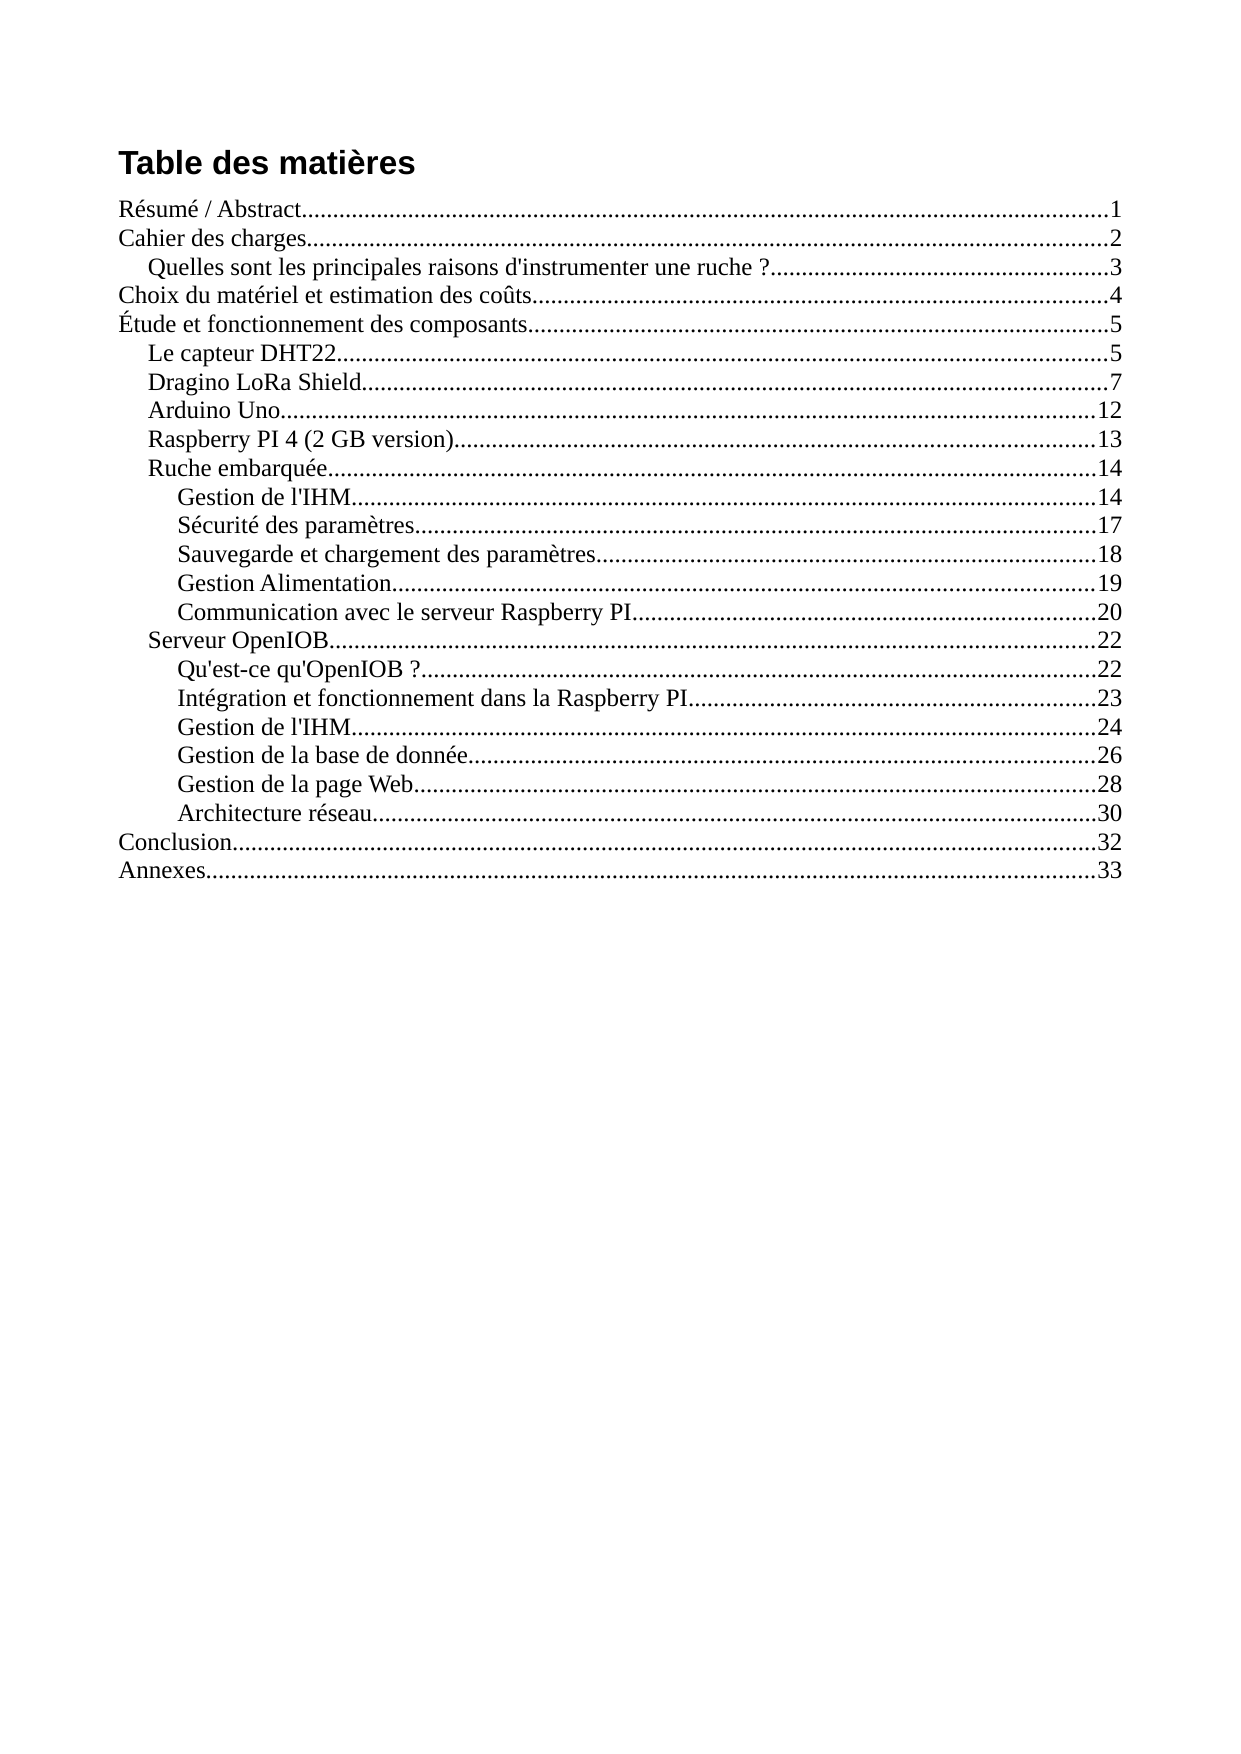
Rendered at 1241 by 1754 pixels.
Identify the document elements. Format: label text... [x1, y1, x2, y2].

text Architecture réseau 30 [177, 798, 1122, 827]
text Gestion de l'IHM 14 [177, 482, 1122, 510]
text Étude et fonctionnement des composants 5 [118, 309, 1122, 338]
text Intégration et fonctionnement dans la Raspberry PI 23 [177, 683, 1122, 712]
text Dragino LoRa Shield 7 [148, 367, 1122, 395]
text Gestion de la base de donnée 26 [177, 740, 1122, 769]
text Serveur OpenIOB 22 [148, 625, 1122, 654]
text Sécurité des paramètres 17 [177, 510, 1122, 539]
text Gestion de la page Web 28 [177, 769, 1122, 798]
text Le capteur DHT22 5 [148, 338, 1122, 367]
text Annexes 33 [118, 855, 1122, 884]
text Résumé / Abstract 1 [118, 194, 1122, 223]
text Choix du matériel et estimation des coûts 4 [118, 280, 1122, 309]
text Conclusion 32 [118, 827, 1122, 855]
text Quelles sont les principales raisons d'instrumenter une ruche ? 3 [148, 252, 1122, 280]
text Sauvegarde et chargement des paramètres 18 [177, 539, 1122, 568]
text Gestion Alimentation 19 [177, 568, 1122, 597]
text Qu'est-ce qu'OpenIOB ? 22 [177, 654, 1122, 683]
text Gestion de l'IHM 24 [177, 712, 1122, 740]
text Communication avec le serveur Raspberry PI 20 [177, 597, 1122, 625]
text Raspberry PI 4 (2 GB version) 13 [148, 424, 1122, 453]
text Ruche embarquée 14 [148, 453, 1122, 482]
subtitle Table des matières [118, 143, 1122, 182]
text Cahier des charges 2 [118, 223, 1122, 252]
text Arduino Uno 12 [148, 395, 1122, 424]
